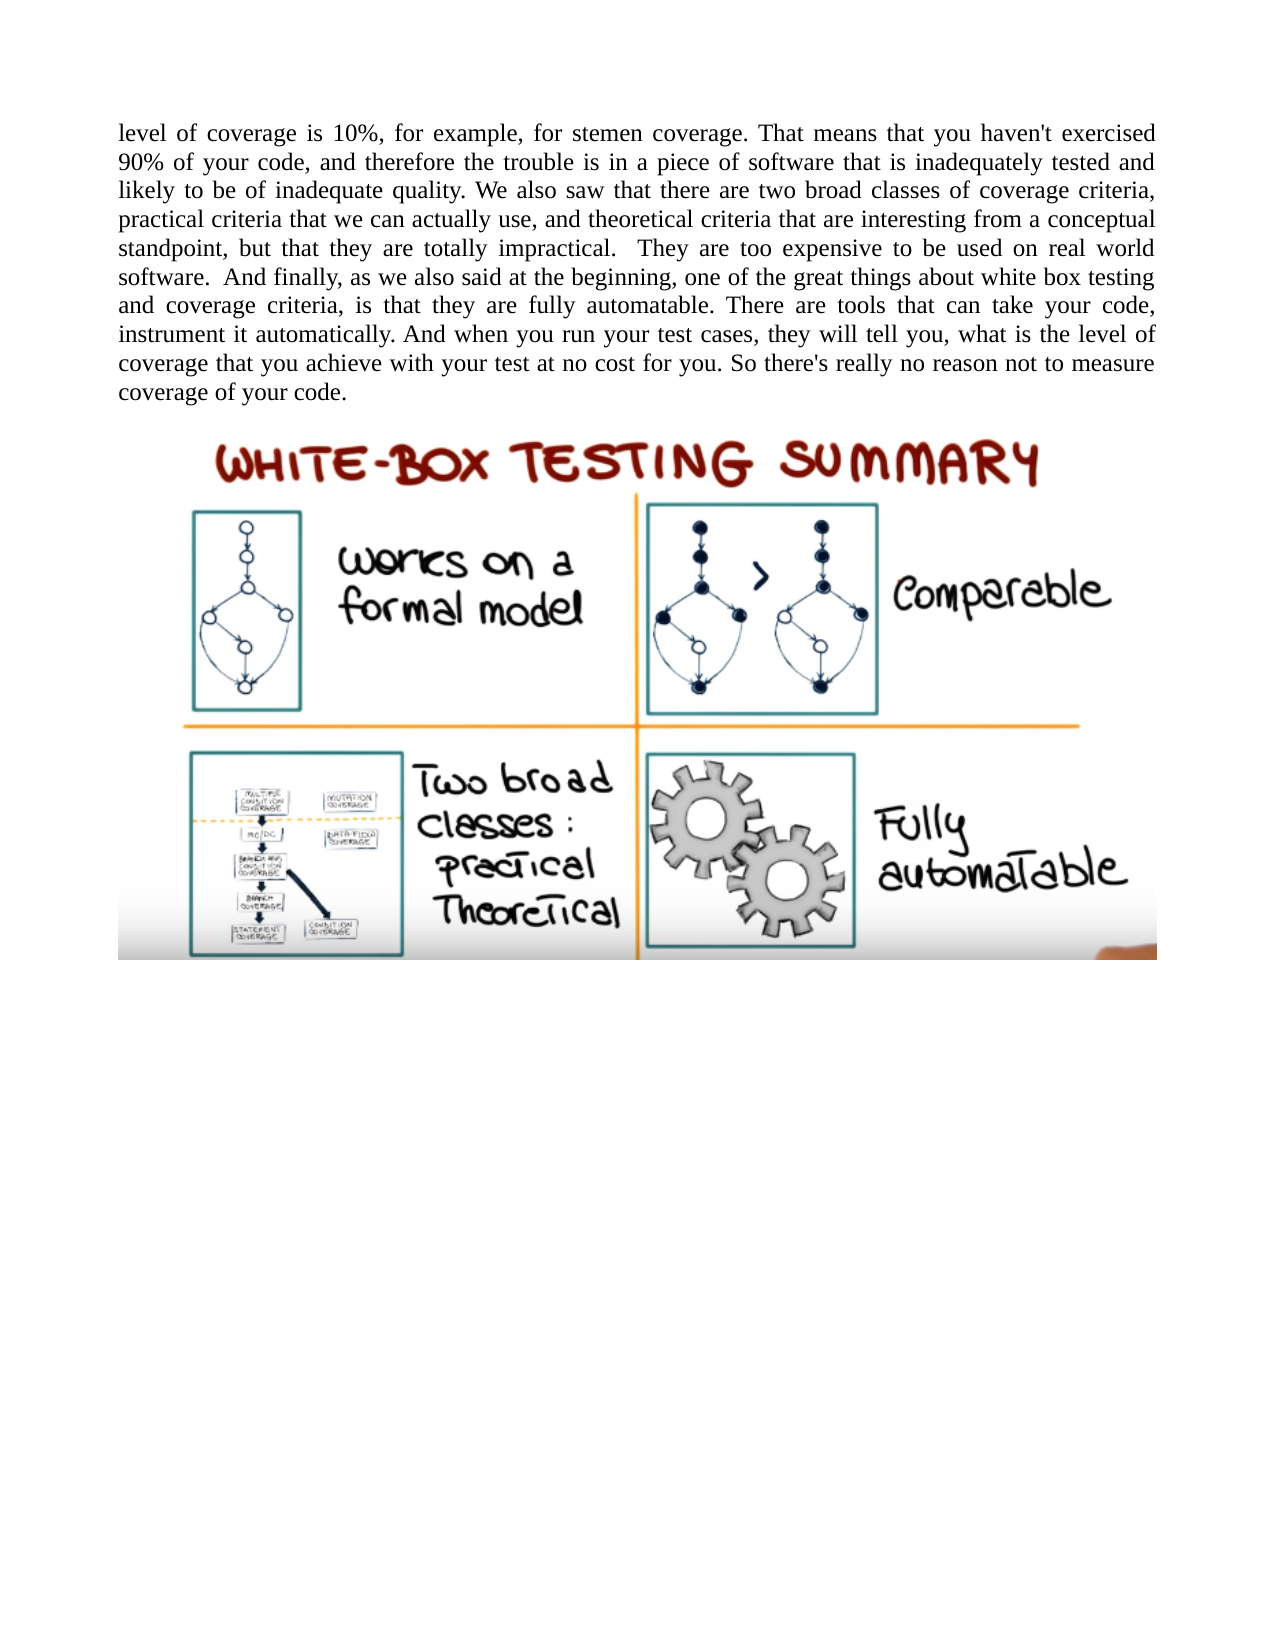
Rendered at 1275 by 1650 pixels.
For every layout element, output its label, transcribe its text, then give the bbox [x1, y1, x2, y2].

picture [118, 434, 1157, 960]
text level of coverage is 10%, for example, for stemen coverage. That means that you haven't exercised 90% of your code, and therefore the trouble is in a piece of software that is inadequately tested and likely to be of inadequate quality. We also saw that there are two broad classes of coverage criteria, practical criteria that we can actually use, and theoretical criteria that are interesting from a conceptual standpoint, but that they are totally impractical. They are too expensive to be used on real world software. And finally, as we also said at the beginning, one of the great things about white box testing and coverage criteria, is that they are fully automatable. There are tools that can take your code, instrument it automatically. And when you run your test cases, they will tell you, what is the level of coverage that you achieve with your test at no cost for you. So there's really no reason not to measure coverage of your code. [118, 118, 1157, 406]
